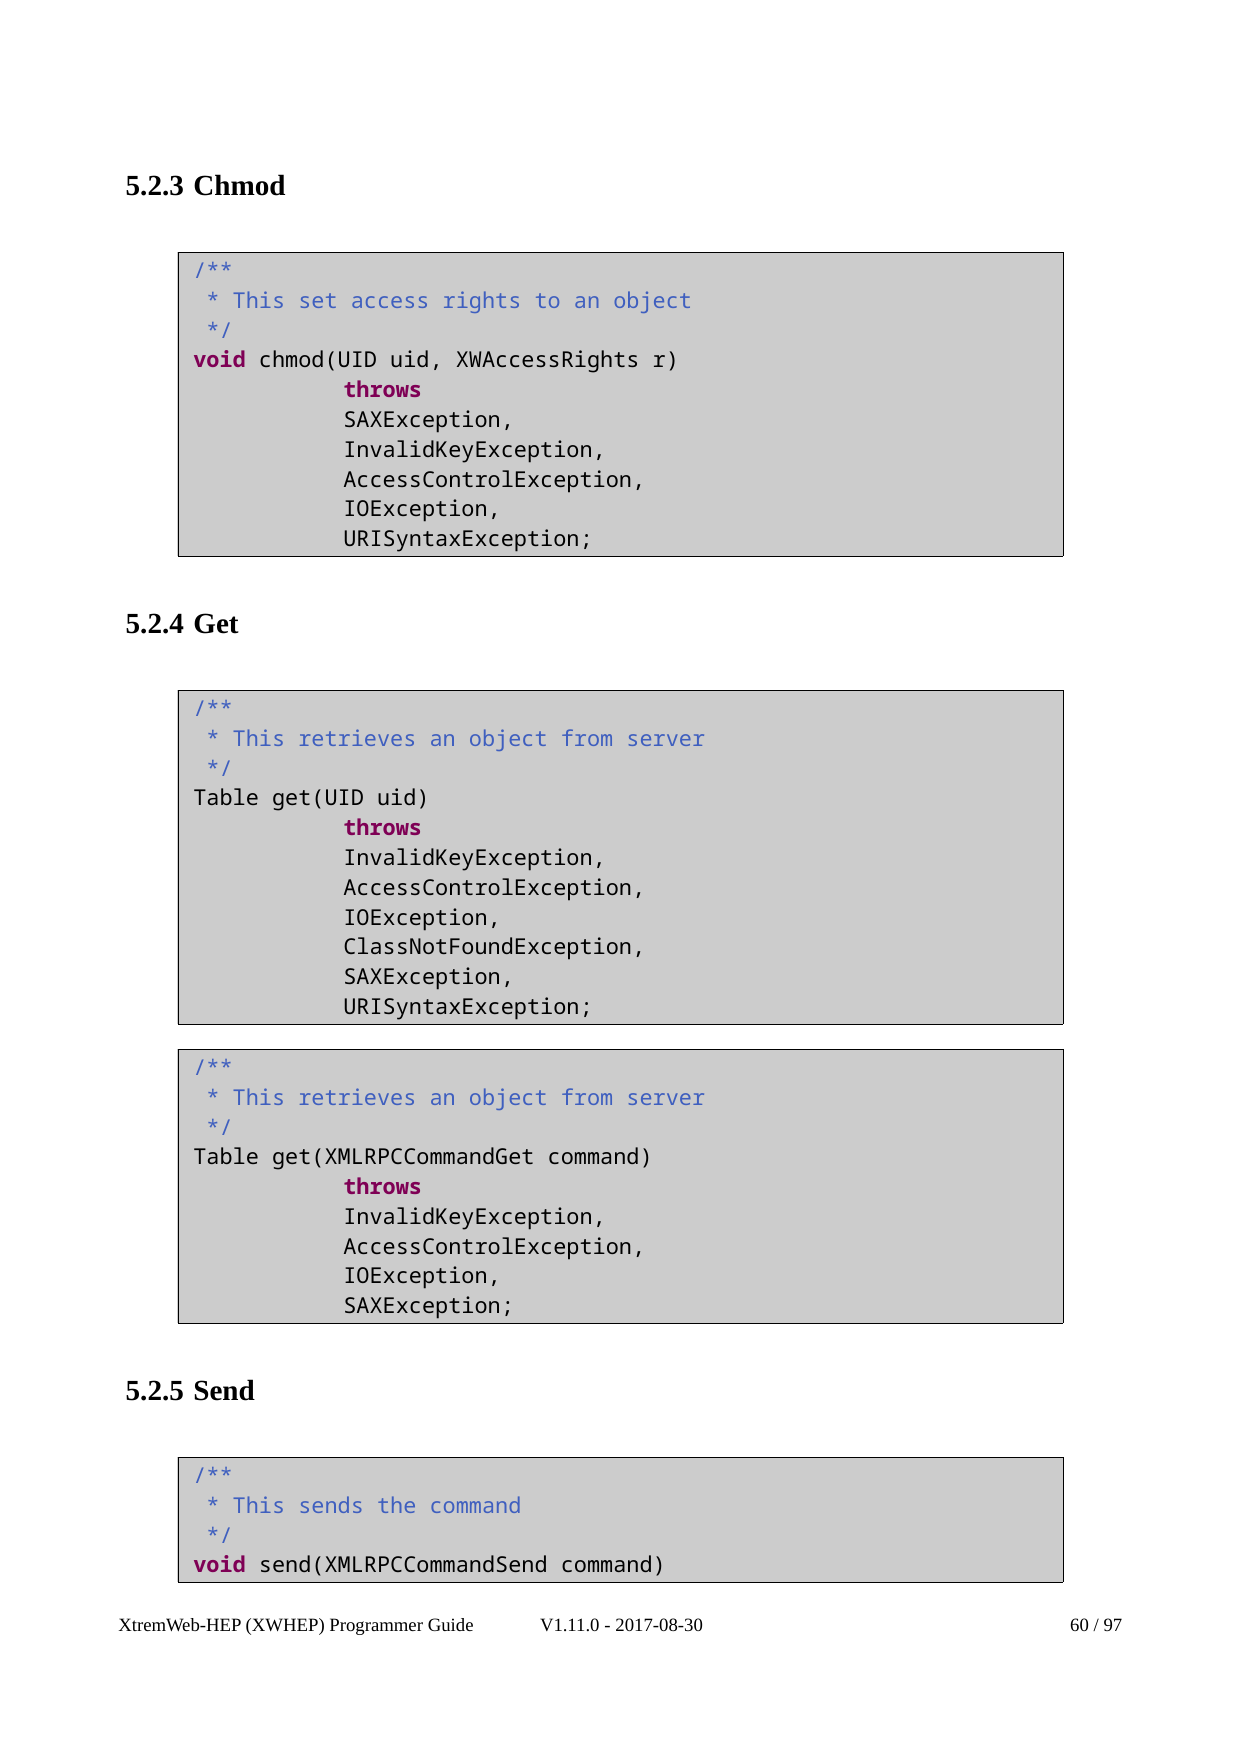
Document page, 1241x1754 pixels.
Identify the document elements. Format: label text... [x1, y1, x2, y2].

subtitle Get [118, 606, 1122, 640]
subtitle Send [118, 1373, 1122, 1407]
text IOException, [179, 1257, 1063, 1287]
subtitle Chmod [118, 168, 1122, 202]
text ClassNotFoundException, [179, 928, 1063, 958]
text SAXException, [179, 958, 1063, 988]
text void send(XMLRPCCommandSend command) [179, 1546, 1063, 1582]
text AccessControlException, [179, 869, 1063, 898]
text /** [179, 253, 1063, 282]
text InvalidKeyException, [179, 839, 1063, 869]
text /** [179, 691, 1063, 720]
text */ [179, 1108, 1063, 1138]
text /** [179, 1050, 1063, 1079]
text AccessControlException, [179, 461, 1063, 490]
text AccessControlException, [179, 1228, 1063, 1257]
text throws [179, 371, 1063, 401]
text */ [179, 1517, 1063, 1546]
text IOException, [179, 898, 1063, 928]
text * This retrieves an object from server [179, 720, 1063, 749]
text SAXException, [179, 401, 1063, 431]
text * This sends the command [179, 1487, 1063, 1517]
text Table get(XMLRPCCommandGet command) [179, 1138, 1063, 1168]
text throws [179, 809, 1063, 839]
text throws [179, 1168, 1063, 1198]
text InvalidKeyException, [179, 1198, 1063, 1228]
text IOException, [179, 490, 1063, 520]
text void chmod(UID uid, XWAccessRights r) [179, 341, 1063, 371]
text Table get(UID uid) [179, 779, 1063, 809]
text * This retrieves an object from server [179, 1079, 1063, 1108]
text */ [179, 749, 1063, 779]
text URISyntaxException; [179, 520, 1063, 556]
text InvalidKeyException, [179, 431, 1063, 461]
text /** [179, 1458, 1063, 1487]
text SAXException; [179, 1287, 1063, 1323]
text * This set access rights to an object [179, 282, 1063, 312]
text URISyntaxException; [179, 988, 1063, 1024]
text */ [179, 312, 1063, 341]
